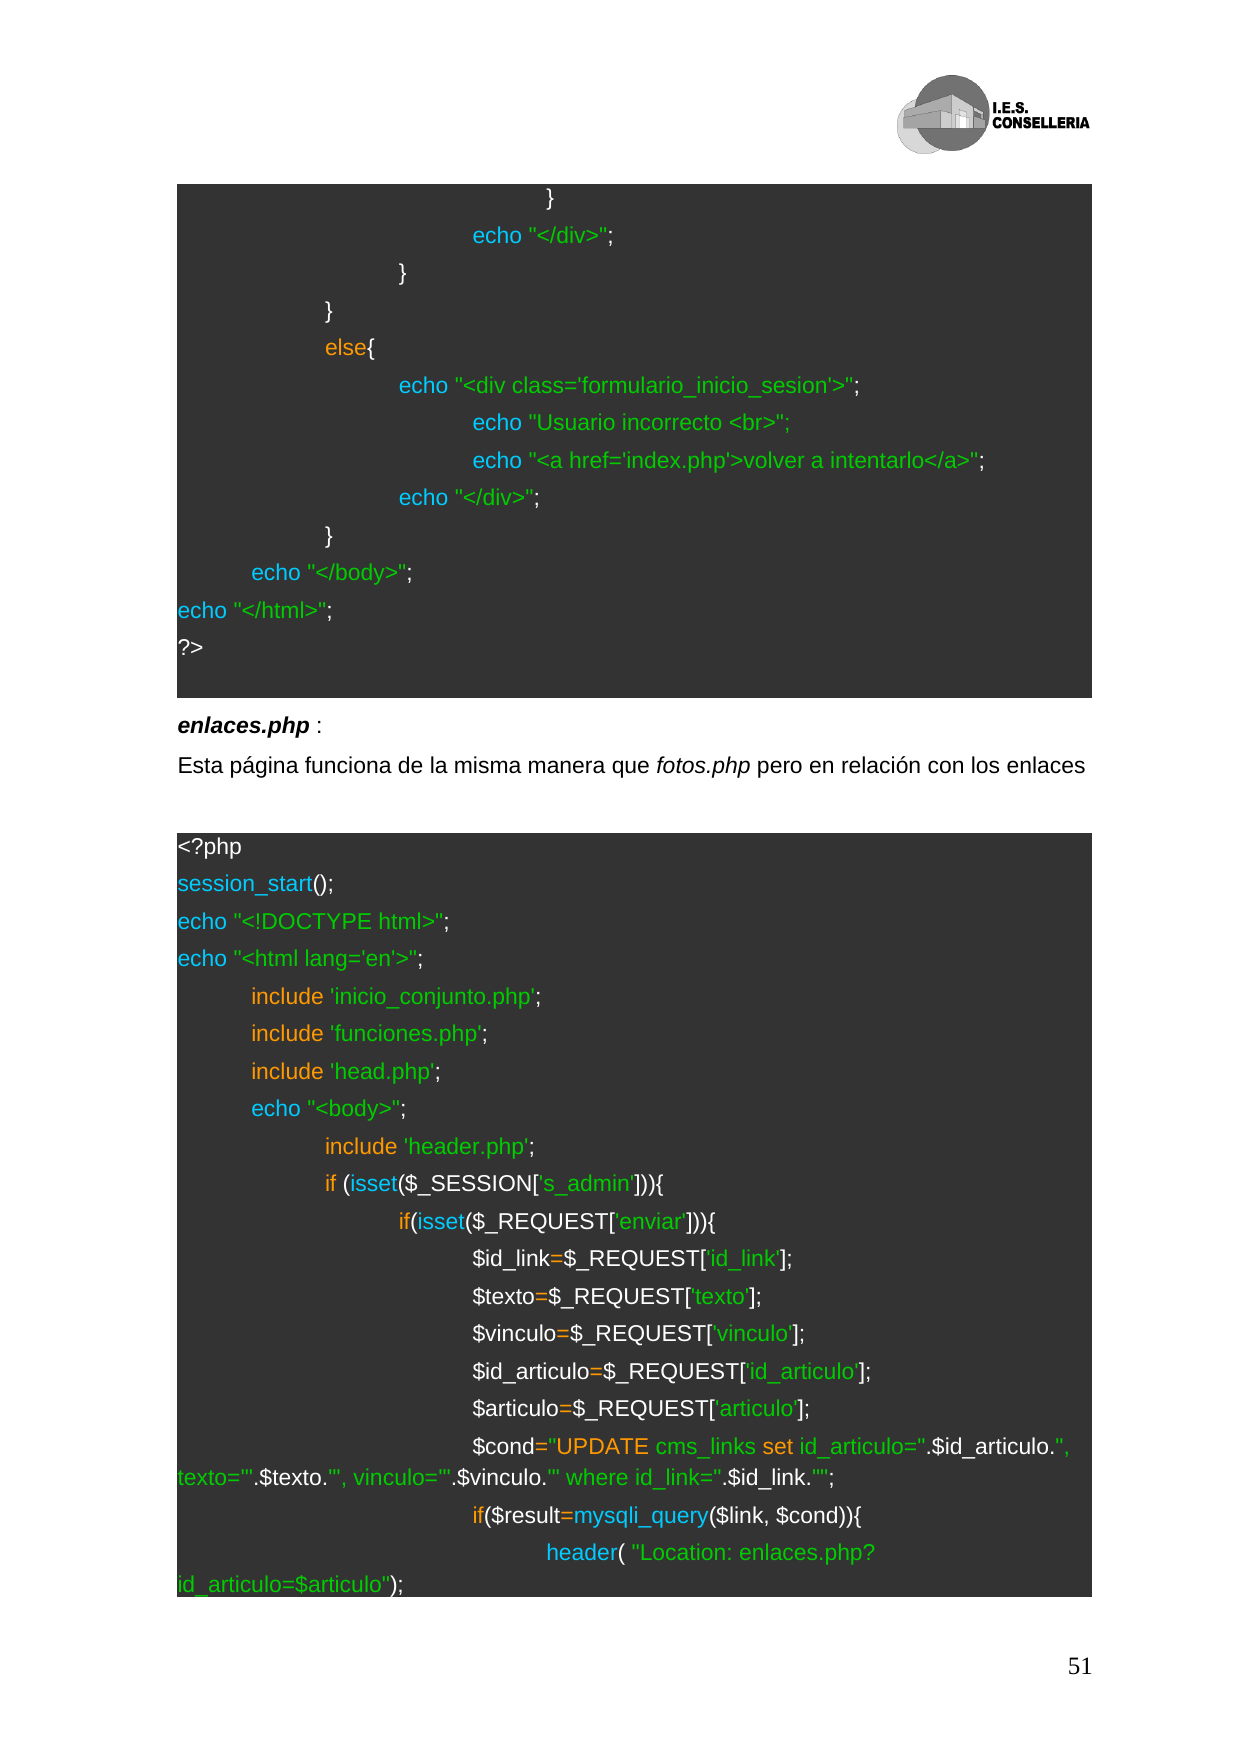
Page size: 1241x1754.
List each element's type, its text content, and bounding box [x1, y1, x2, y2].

text } [177, 259, 1092, 286]
text if(isset($_REQUEST['enviar'])){ [177, 1208, 1092, 1234]
text echo "<html lang='en'>"; [177, 945, 1092, 972]
text <?php [177, 833, 1092, 859]
picture [894, 73, 1093, 155]
text ?> [177, 634, 1092, 661]
text echo "</body>"; [177, 559, 1092, 586]
text $id_articulo=$_REQUEST['id_articulo']; [177, 1358, 1092, 1384]
text include 'inicio_conjunto.php'; [177, 983, 1092, 1009]
text } [177, 522, 1092, 548]
text $cond="UPDATE cms_links set id_articulo=".$id_articulo.", texto='".$texto."', vinculo='".$vinculo."' where id_link=".$id_link.""; [177, 1433, 1092, 1491]
text Esta página funciona de la misma manera que fotos.php pero en relación con los enlaces [177, 752, 1092, 779]
text echo "<a href='index.php'>volver a intentarlo</a>"; [177, 447, 1092, 473]
text header( "Location: enlaces.php?id_articulo=$articulo"); [177, 1539, 1092, 1597]
text echo "</div>"; [177, 222, 1092, 248]
text include 'funciones.php'; [177, 1020, 1092, 1047]
text else{ [177, 334, 1092, 361]
text echo "</html>"; [177, 597, 1092, 623]
text echo "<body>"; [177, 1095, 1092, 1122]
text if (isset($_SESSION['s_admin'])){ [177, 1170, 1092, 1197]
text echo "Usuario incorrecto <br>"; [177, 409, 1092, 436]
text include 'header.php'; [177, 1133, 1092, 1159]
text } [177, 297, 1092, 323]
text echo "<div class='formulario_inicio_sesion'>"; [177, 372, 1092, 398]
text } [177, 184, 1092, 211]
text echo "</div>"; [177, 484, 1092, 511]
text echo "<!DOCTYPE html>"; [177, 908, 1092, 934]
text $id_link=$_REQUEST['id_link']; [177, 1245, 1092, 1272]
text $texto=$_REQUEST['texto']; [177, 1283, 1092, 1309]
text session_start(); [177, 870, 1092, 897]
text include 'head.php'; [177, 1058, 1092, 1084]
text if($result=mysqli_query($link, $cond)){ [177, 1502, 1092, 1528]
text $vinculo=$_REQUEST['vinculo']; [177, 1320, 1092, 1347]
text enlaces.php : [177, 712, 1092, 738]
text $articulo=$_REQUEST['articulo']; [177, 1395, 1092, 1422]
